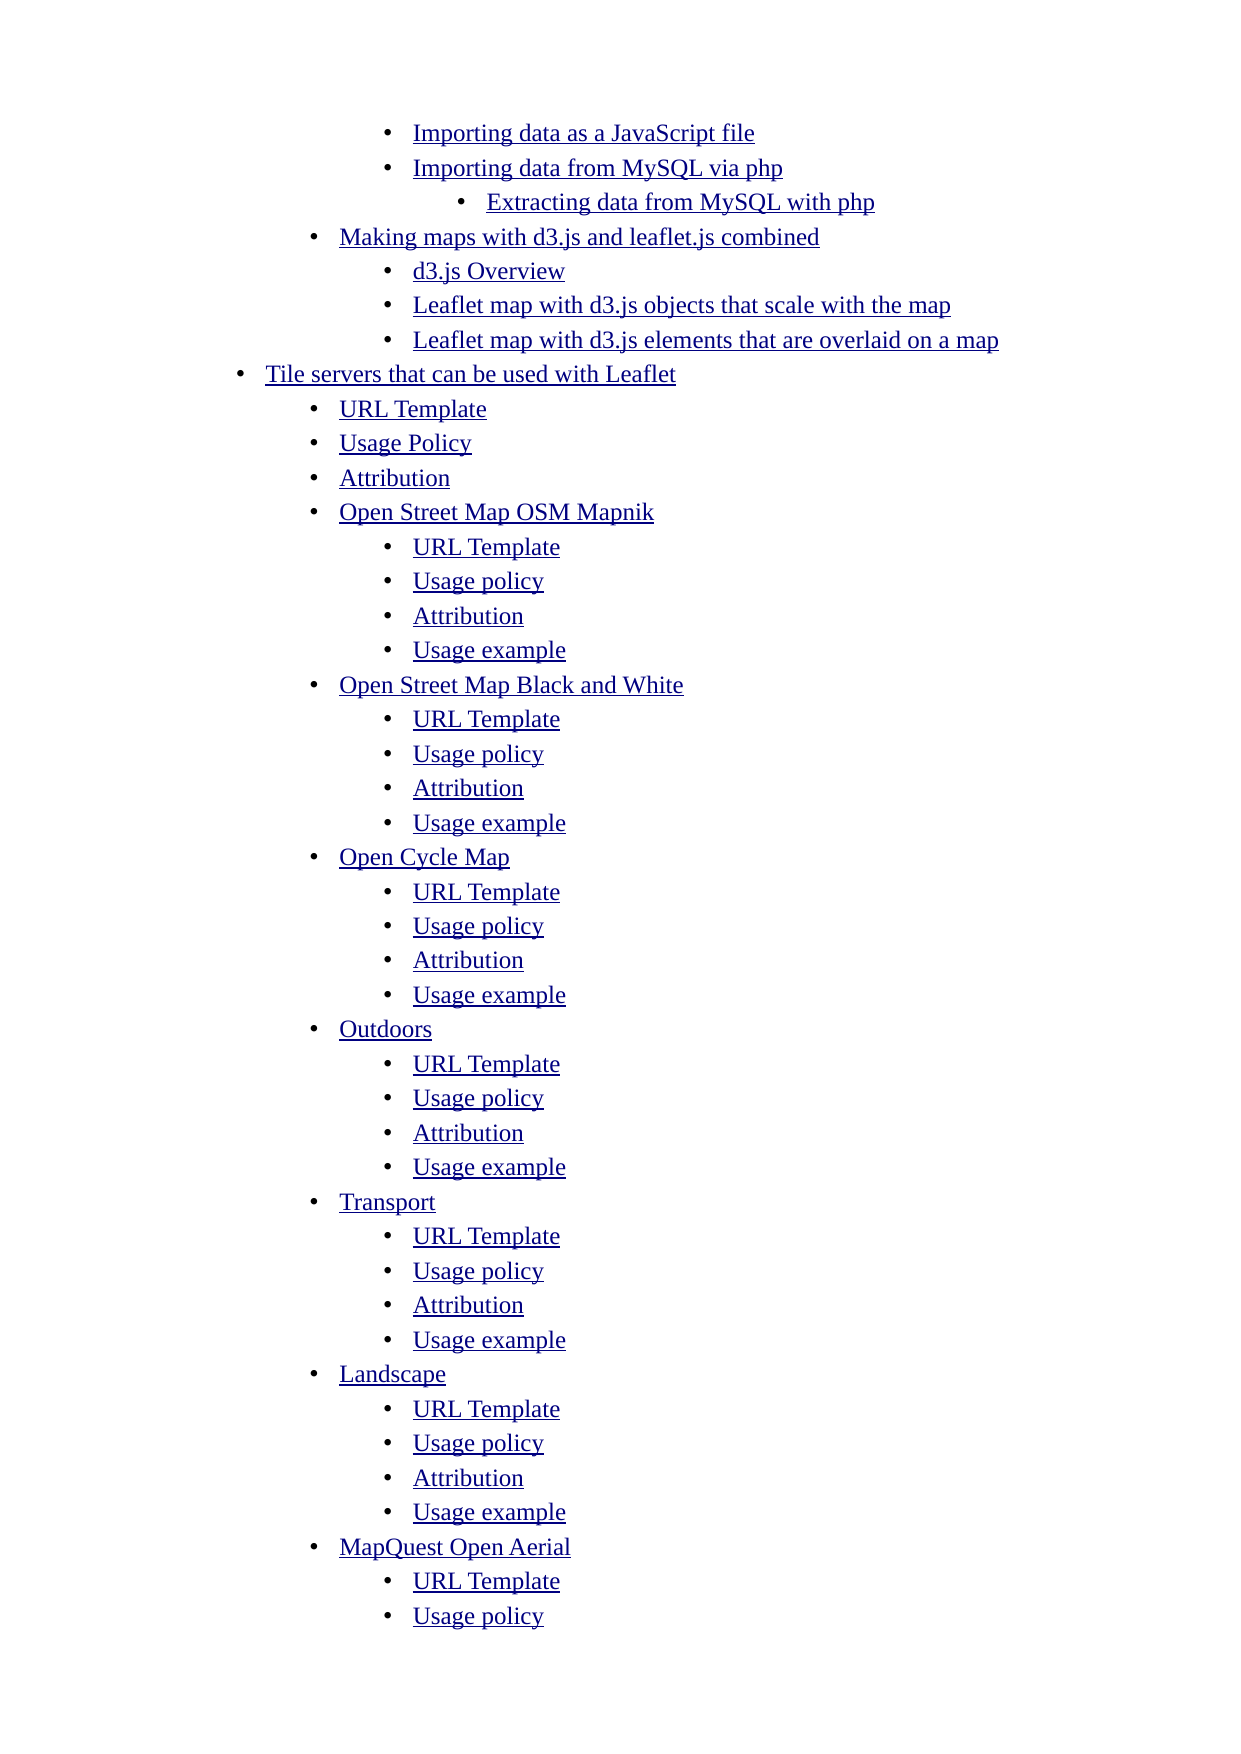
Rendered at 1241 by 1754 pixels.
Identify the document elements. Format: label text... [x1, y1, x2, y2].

list Making maps with d3.js and leaflet.js combined [309, 222, 1122, 250]
list Usage Policy [309, 428, 1122, 457]
list Leaflet map with d3.js objects that scale with the map [383, 291, 1122, 319]
list Usage example [383, 1497, 1122, 1526]
list Open Street Map Black and White [309, 670, 1122, 698]
list Attribution [309, 463, 1122, 492]
list Transport [309, 1187, 1122, 1216]
list Leaflet map with d3.js elements that are overlaid on a map [383, 325, 1122, 354]
list Usage policy [383, 1083, 1122, 1112]
list URL Template [383, 1566, 1122, 1595]
list Tile servers that can be used with Leaflet [236, 359, 1122, 388]
list Usage policy [383, 1428, 1122, 1457]
list Attribution [383, 1118, 1122, 1147]
list Open Street Map OSM Mapnik [309, 497, 1122, 526]
list Attribution [383, 1290, 1122, 1319]
list Usage policy [383, 1256, 1122, 1285]
list Extracting data from MySQL with php [457, 187, 1122, 216]
list Usage example [383, 808, 1122, 836]
list Usage example [383, 1325, 1122, 1354]
list Usage policy [383, 1601, 1122, 1629]
list URL Template [383, 532, 1122, 561]
list Usage example [383, 980, 1122, 1009]
list Attribution [383, 601, 1122, 629]
list Importing data as a JavaScript file [383, 118, 1122, 147]
list Landscape [309, 1359, 1122, 1388]
list d3.js Overview [383, 256, 1122, 285]
list Usage example [383, 635, 1122, 664]
list URL Template [383, 704, 1122, 733]
list URL Template [309, 394, 1122, 423]
list Open Cycle Map [309, 842, 1122, 871]
list Attribution [383, 773, 1122, 802]
list URL Template [383, 877, 1122, 905]
list Usage example [383, 1152, 1122, 1181]
list Importing data from MySQL via php [383, 153, 1122, 181]
list Usage policy [383, 911, 1122, 940]
list Attribution [383, 1463, 1122, 1492]
list URL Template [383, 1049, 1122, 1078]
list MapQuest Open Aerial [309, 1532, 1122, 1561]
list Attribution [383, 946, 1122, 974]
list URL Template [383, 1394, 1122, 1423]
list Usage policy [383, 739, 1122, 767]
list Outdoors [309, 1014, 1122, 1043]
list URL Template [383, 1221, 1122, 1250]
list Usage policy [383, 566, 1122, 595]
